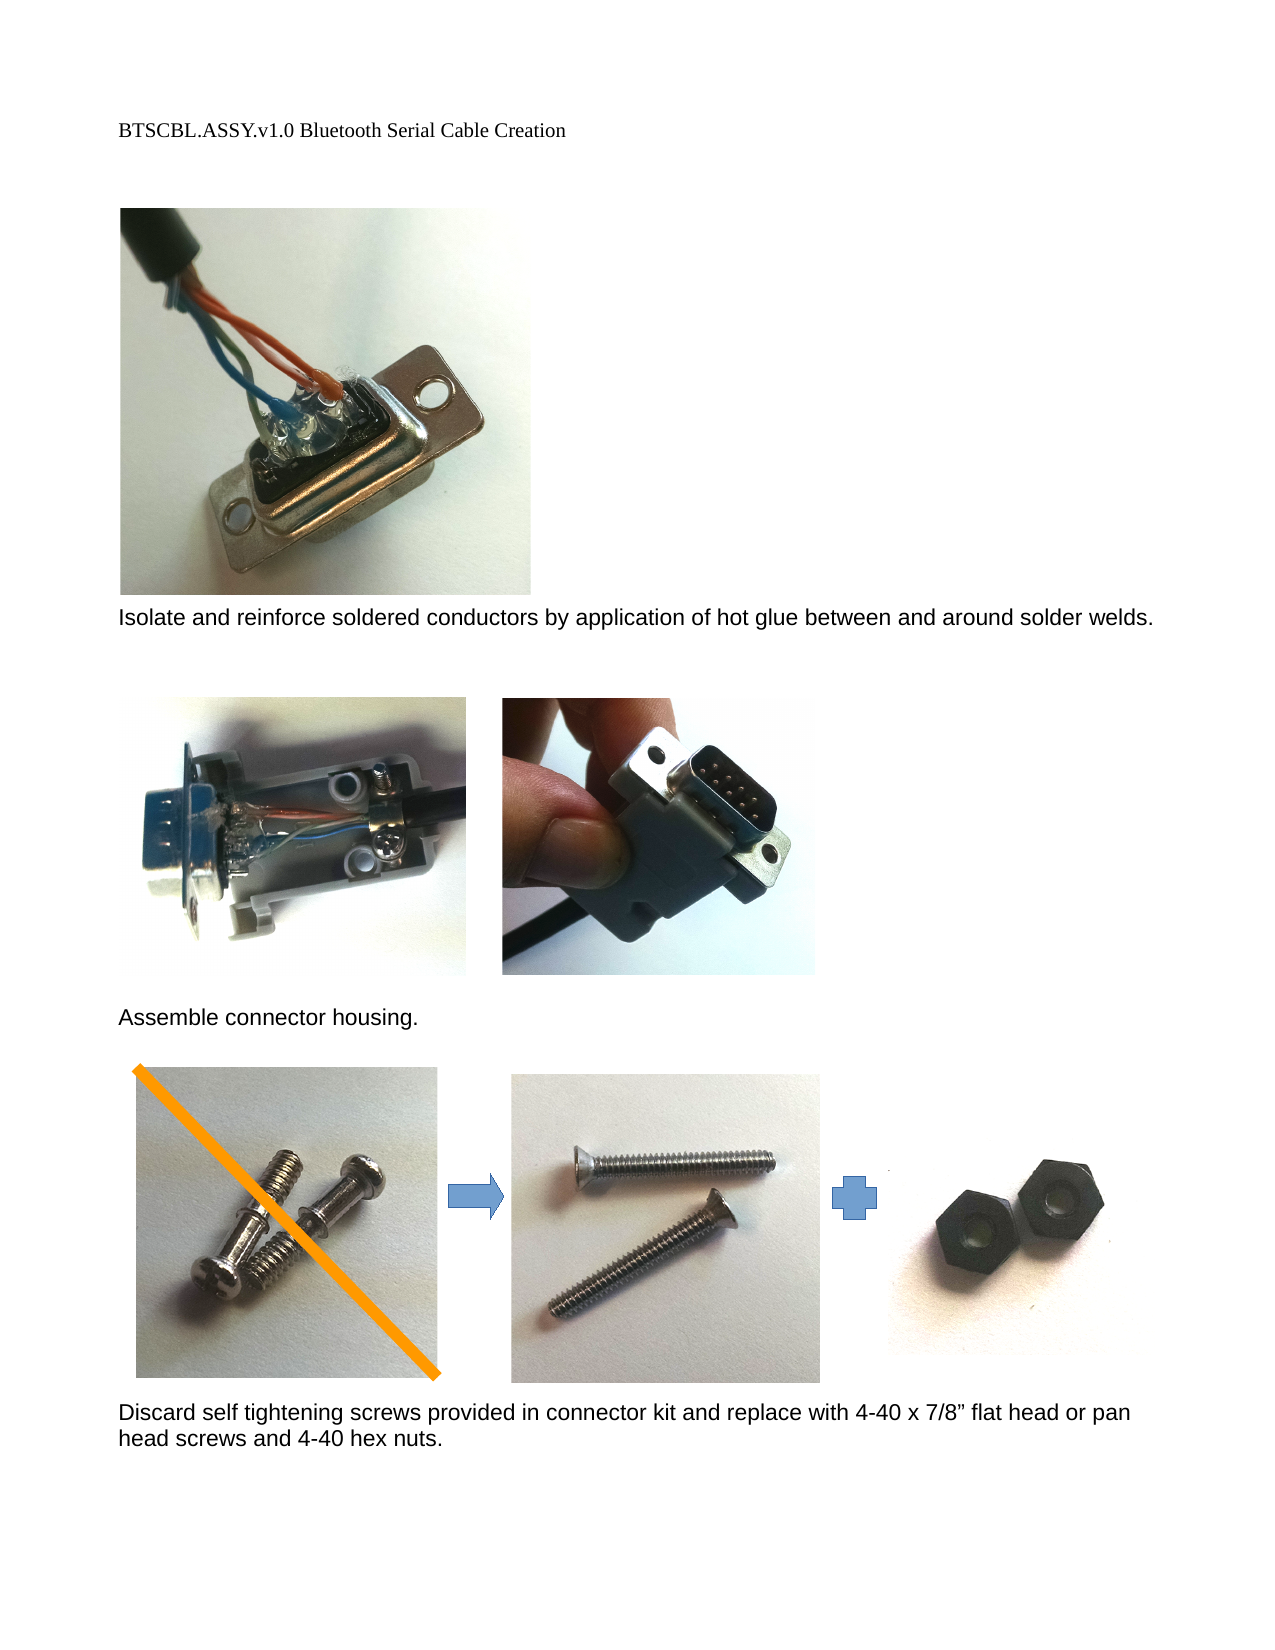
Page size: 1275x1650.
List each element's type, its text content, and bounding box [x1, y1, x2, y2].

text Assemble connector housing. [118, 1003, 1157, 1030]
text Discard self tightening screws provided in connector kit and replace with 4-40 x 7/8” flat head or pan head screws and 4-40 hex nuts. [118, 1372, 1157, 1452]
picture [888, 1083, 1155, 1355]
picture [120, 208, 531, 595]
picture [119, 697, 466, 976]
text Isolate and reinforce soldered conductors by application of hot glue between and around solder welds. [118, 603, 1157, 630]
picture [502, 698, 816, 975]
picture [511, 1074, 820, 1383]
picture [136, 1077, 428, 1378]
picture [145, 1067, 438, 1368]
